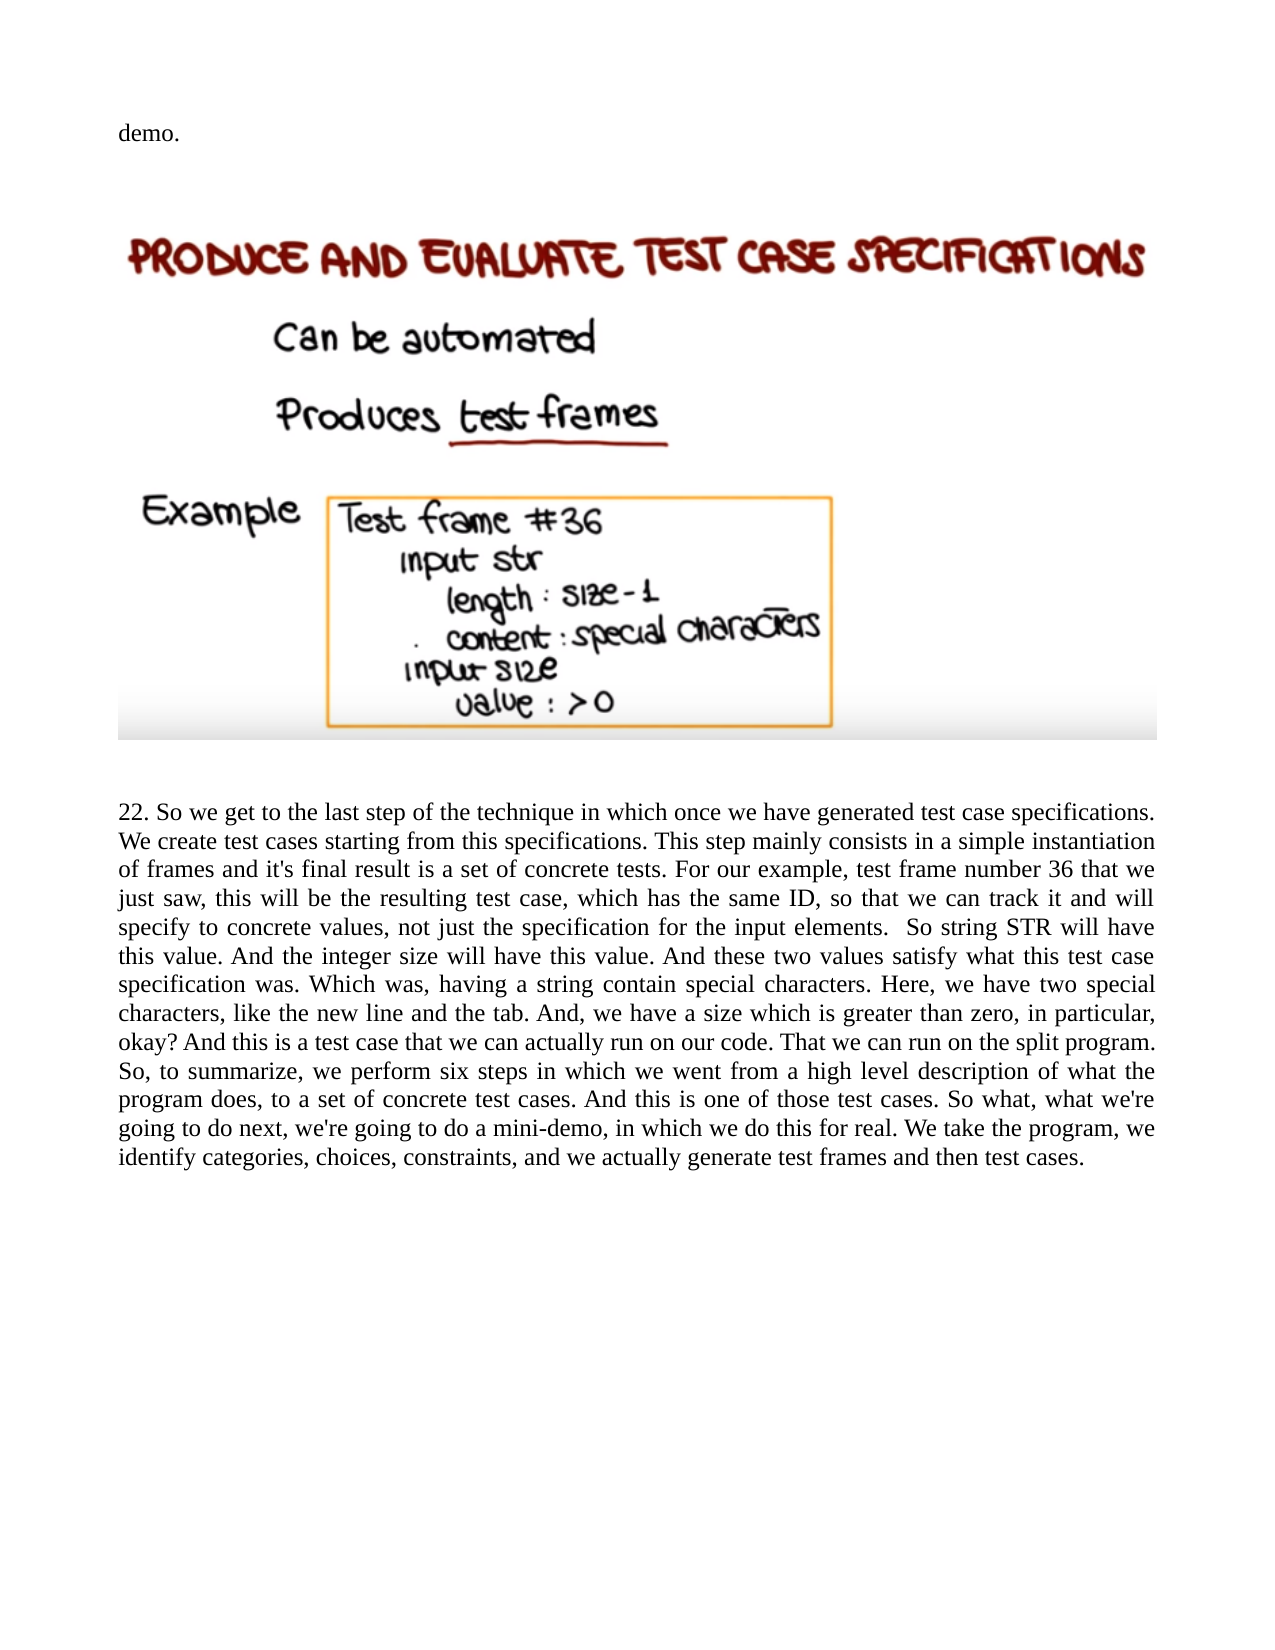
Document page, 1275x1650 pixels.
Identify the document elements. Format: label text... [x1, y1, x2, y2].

picture [118, 233, 1157, 740]
text 22. So we get to the last step of the technique in which once we have generated test case specifications. We create test cases starting from this specifications. This step mainly consists in a simple instantiation of frames and it's final result is a set of concrete tests. For our example, test frame number 36 that we just saw, this will be the resulting test case, which has the same ID, so that we can track it and will specify to concrete values, not just the specification for the input elements. So string STR will have this value. And the integer size will have this value. And these two values satisfy what this test case specification was. Which was, having a string contain special characters. Here, we have two special characters, like the new line and the tab. And, we have a size which is greater than zero, in particular, okay? And this is a test case that we can actually run on our code. That we can run on the split program. So, to summarize, we perform six steps in which we went from a high level description of what the program does, to a set of concrete test cases. And this is one of those test cases. So what, what we're going to do next, we're going to do a mini-demo, in which we do this for real. We take the program, we identify categories, choices, constraints, and we actually generate test frames and then test cases. [118, 797, 1157, 1171]
text demo. [118, 118, 1157, 147]
